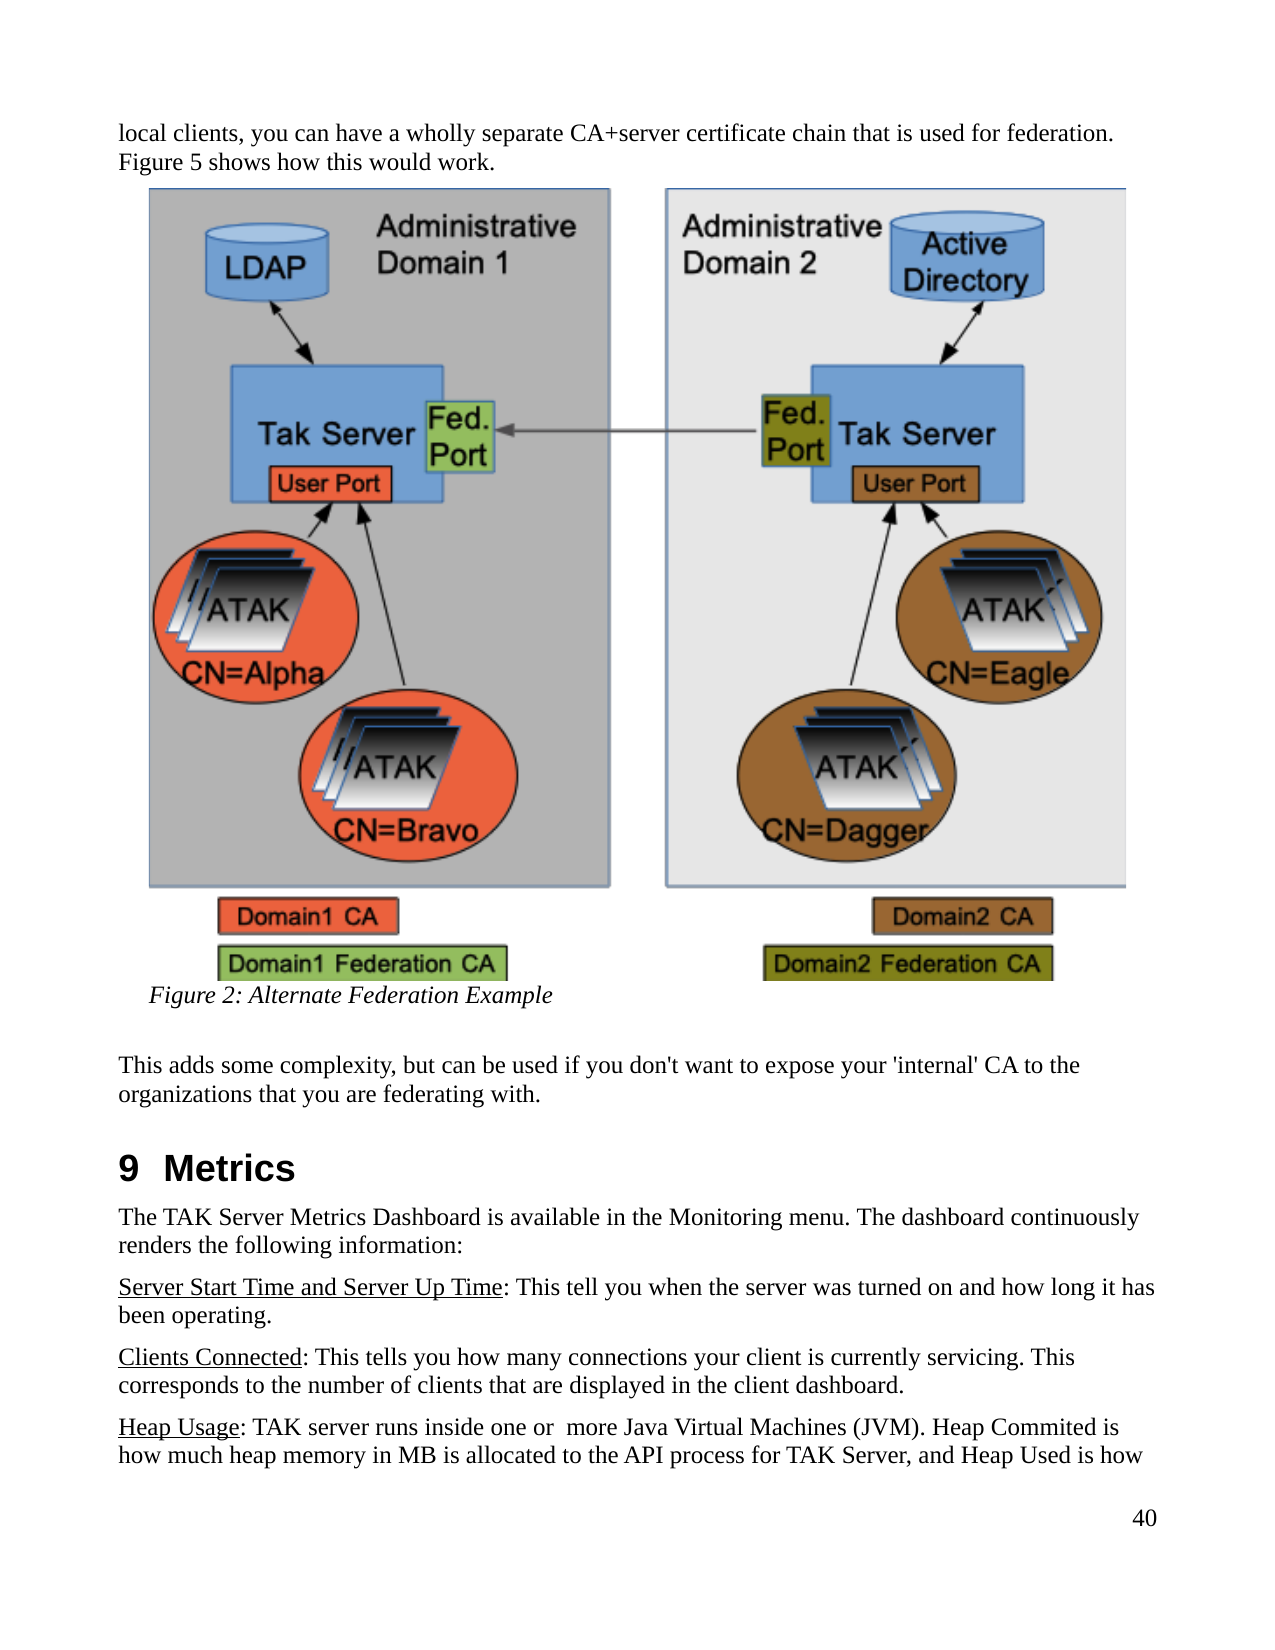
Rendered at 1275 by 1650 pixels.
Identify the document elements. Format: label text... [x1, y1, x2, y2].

text The TAK Server Metrics Dashboard is available in the Monitoring menu. The dashboard continuously renders the following information: [118, 1202, 1157, 1259]
text This adds some complexity, but can be used if you don't want to expose your 'internal' CA to the organizations that you are federating with. [118, 1051, 1157, 1108]
subtitle Metrics [118, 1146, 1157, 1189]
text Server Start Time and Server Up Time: This tell you when the server was turned on and how long it has been operating. [118, 1272, 1157, 1329]
picture [148, 188, 1127, 981]
text Figure 2: Alternate Federation Example [149, 981, 1126, 1009]
text local clients, you can have a wholly separate CA+server certificate chain that is used for federation. Figure 5 shows how this would work. [118, 118, 1157, 176]
text Heap Usage: TAK server runs inside one or more Java Virtual Machines (JVM). Heap Commited is how much heap memory in MB is allocated to the API process for TAK Server, and Heap Used is how [118, 1412, 1157, 1469]
text Clients Connected: This tells you how many connections your client is currently servicing. This corresponds to the number of clients that are displayed in the client dashboard. [118, 1342, 1157, 1399]
